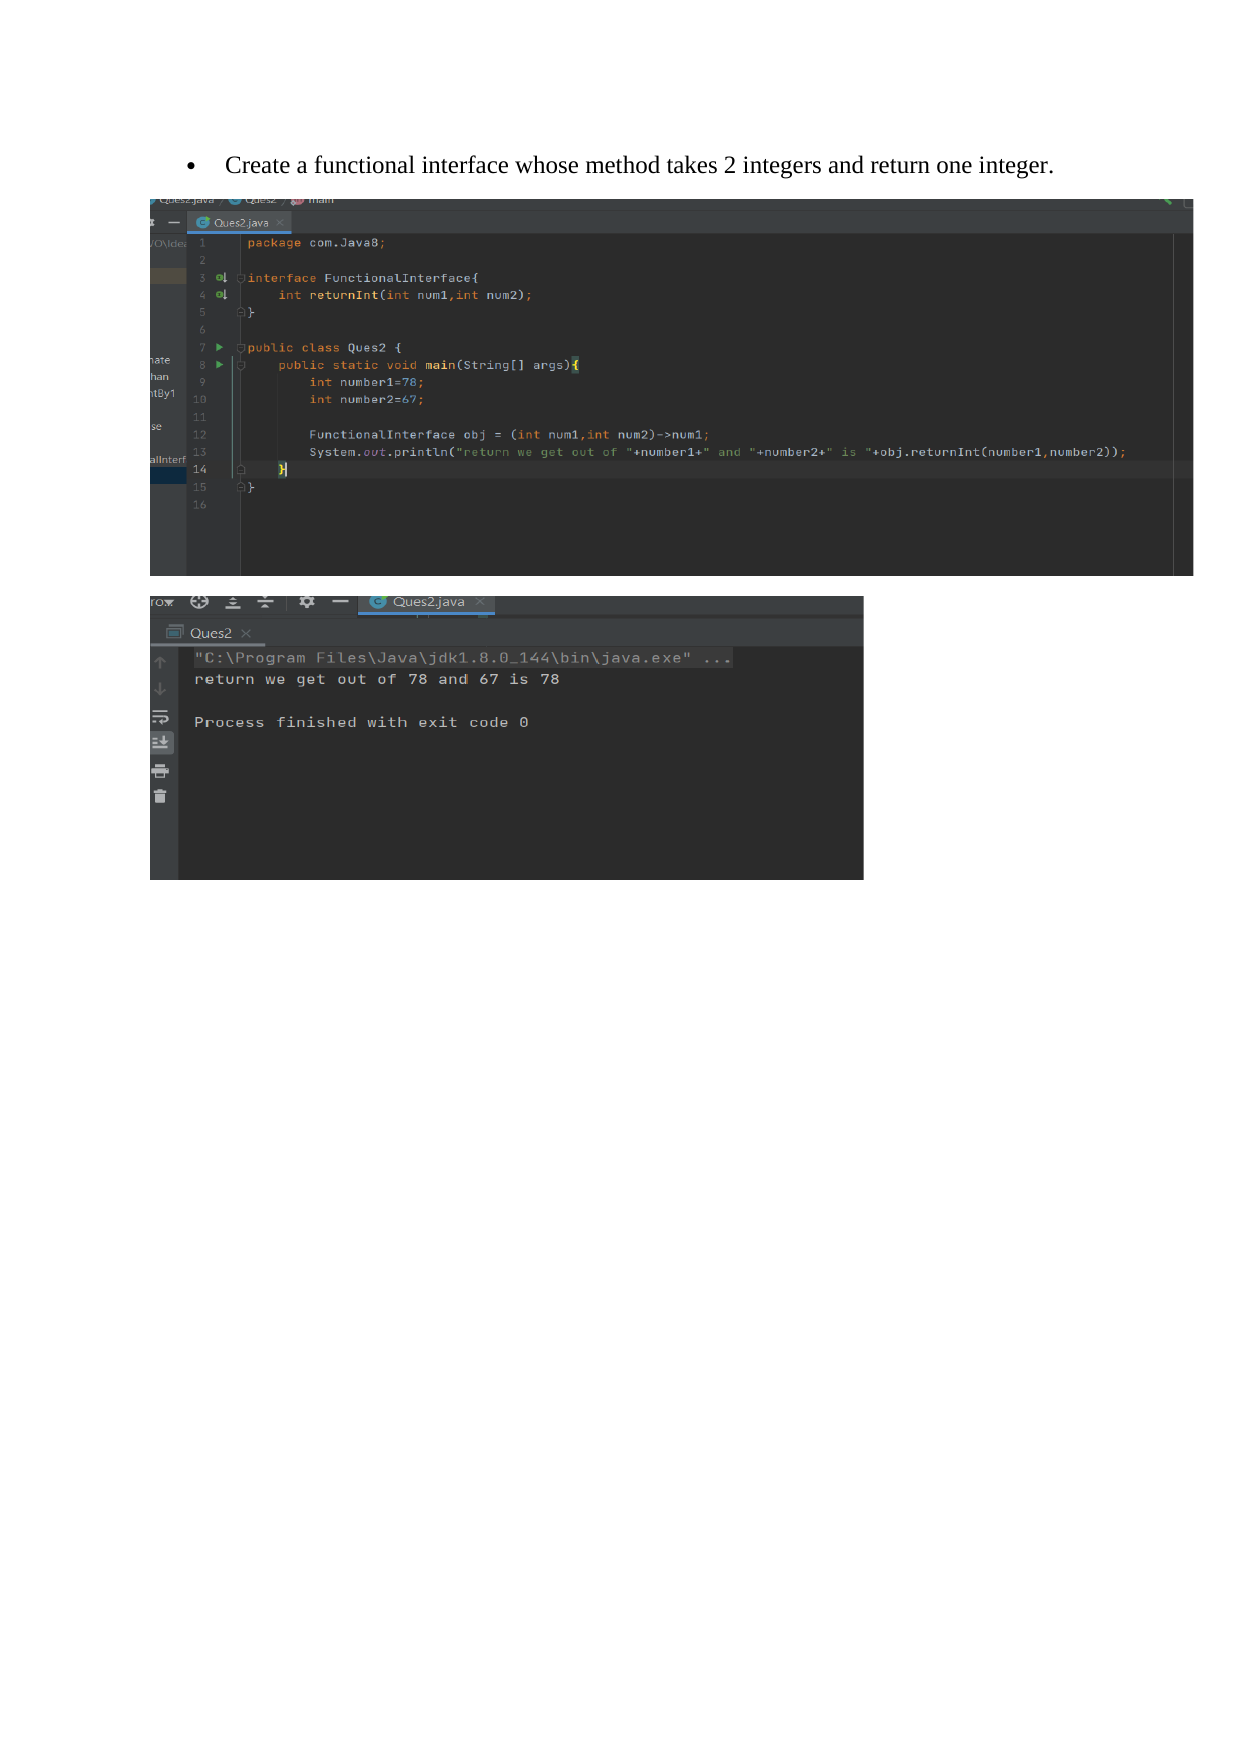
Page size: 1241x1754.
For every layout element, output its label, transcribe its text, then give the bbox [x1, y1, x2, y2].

picture [150, 596, 222, 701]
picture [150, 199, 1194, 576]
list Create a functional interface whose method takes 2 integers and return one integer. [187, 150, 1090, 179]
